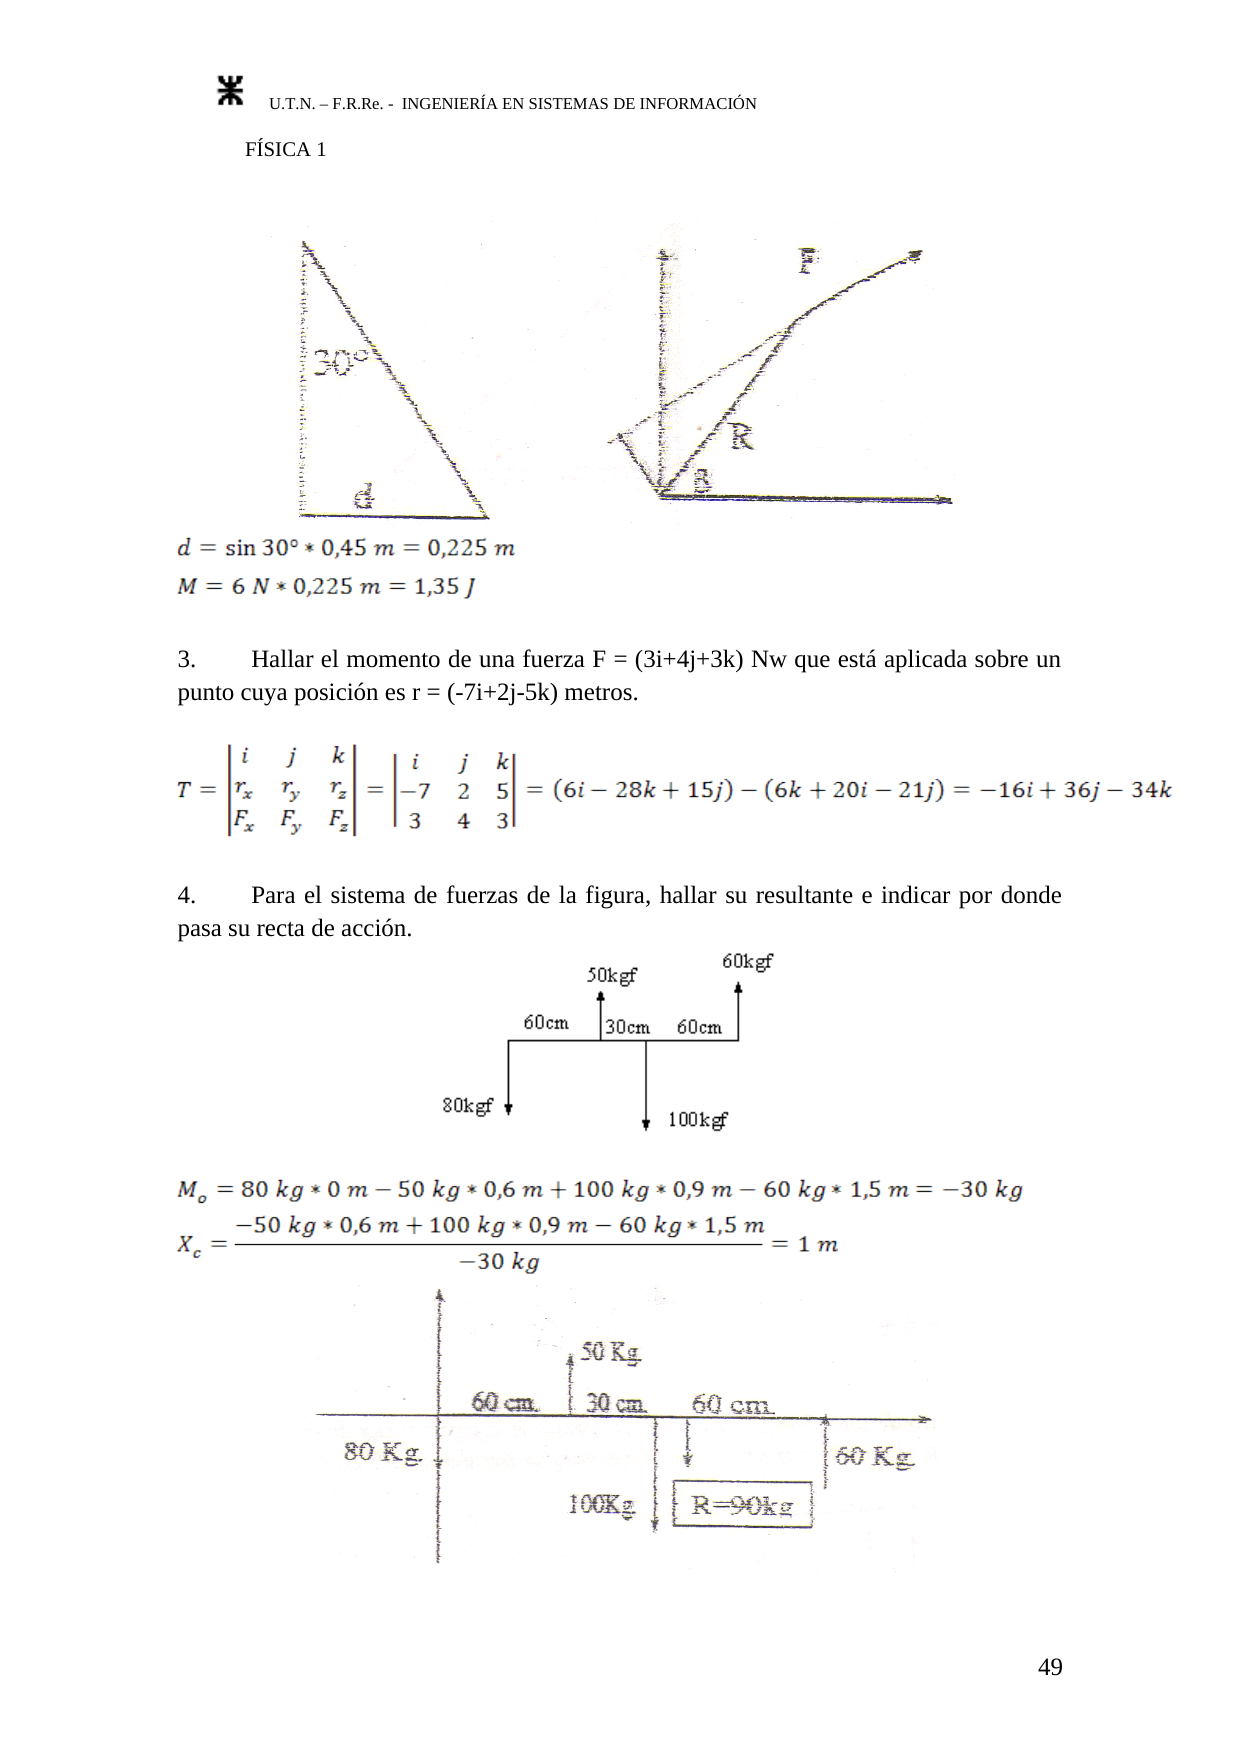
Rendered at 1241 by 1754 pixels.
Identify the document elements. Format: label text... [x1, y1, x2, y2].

picture [302, 1285, 938, 1572]
picture [177, 1175, 1023, 1210]
picture [177, 534, 515, 569]
picture [177, 1214, 838, 1282]
picture [267, 214, 974, 530]
text 4. Para el sistema de fuerzas de la figura, hallar su resultante e indicar por donde pasa su recta de acción. [177, 880, 1063, 942]
picture [177, 743, 1173, 843]
text 3. Hallar el momento de una fuerza F = (3i+4j+3k) Nw que está aplicada sobre un punto cuya posición es r = (-7i+2j-5k) metros. [177, 644, 1063, 706]
picture [177, 572, 476, 607]
